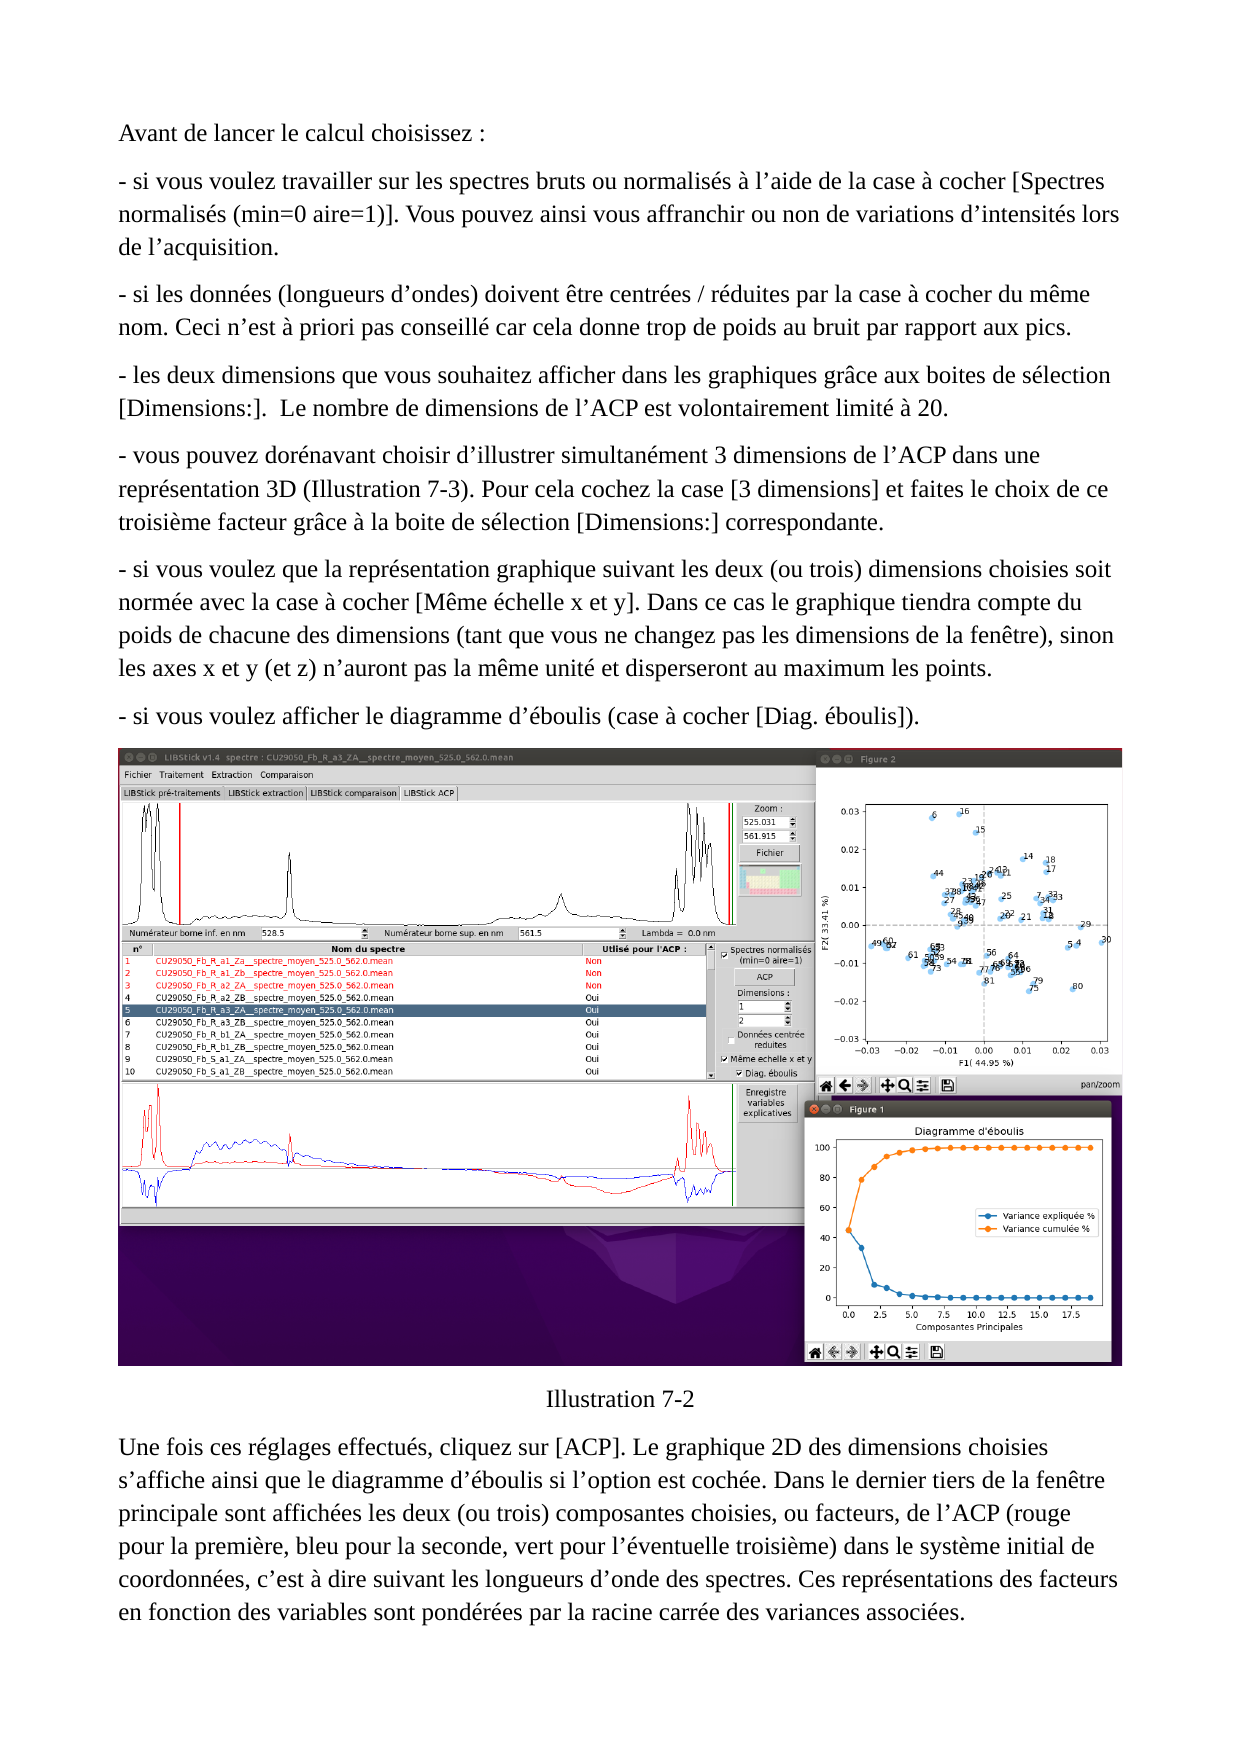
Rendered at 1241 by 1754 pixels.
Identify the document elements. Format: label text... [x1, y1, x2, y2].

text Illustration 7-2 [118, 1384, 1122, 1413]
text - si vous voulez que la représentation graphique suivant les deux (ou trois) dimensions choisies soit normée avec la case à cocher [Même échelle x et y]. Dans ce cas le graphique tiendra compte du poids de chacune des dimensions (tant que vous ne changez pas les dimensions de la fenêtre), sinon les axes x et y (et z) n’auront pas la même unité et disperseront au maximum les points. [118, 554, 1122, 682]
text Avant de lancer le calcul choisissez : [118, 118, 1122, 147]
text - si les données (longueurs d’ondes) doivent être centrées / réduites par la case à cocher du même nom. Ceci n’est à priori pas conseillé car cela donne trop de poids au bruit par rapport aux pics. [118, 279, 1122, 341]
text - si vous voulez afficher le diagramme d’éboulis (case à cocher [Diag. éboulis]). [118, 701, 1122, 730]
text - les deux dimensions que vous souhaitez afficher dans les graphiques grâce aux boites de sélection [Dimensions:]. Le nombre de dimensions de l’ACP est volontairement limité à 20. [118, 360, 1122, 422]
text - vous pouvez dorénavant choisir d’illustrer simultanément 3 dimensions de l’ACP dans une représentation 3D (Illustration 7-3). Pour cela cochez la case [3 dimensions] et faites le choix de ce troisième facteur grâce à la boite de sélection [Dimensions:] correspondante. [118, 441, 1122, 535]
text - si vous voulez travailler sur les spectres bruts ou normalisés à l’aide de la case à cocher [Spectres normalisés (min=0 aire=1)]. Vous pouvez ainsi vous affranchir ou non de variations d’intensités lors de l’acquisition. [118, 166, 1122, 261]
text Une fois ces réglages effectués, cliquez sur [ACP]. Le graphique 2D des dimensions choisies s’affiche ainsi que le diagramme d’éboulis si l’option est cochée. Dans le dernier tiers de la fenêtre principale sont affichées les deux (ou trois) composantes choisies, ou facteurs, de l’ACP (rouge pour la première, bleu pour la seconde, vert pour l’éventuelle troisième) dans le système initial de coordonnées, c’est à dire suivant les longueurs d’onde des spectres. Ces représentations des facteurs en fonction des variables sont pondérées par la racine carrée des variances associées. [118, 1432, 1122, 1626]
picture [118, 748, 1123, 1366]
